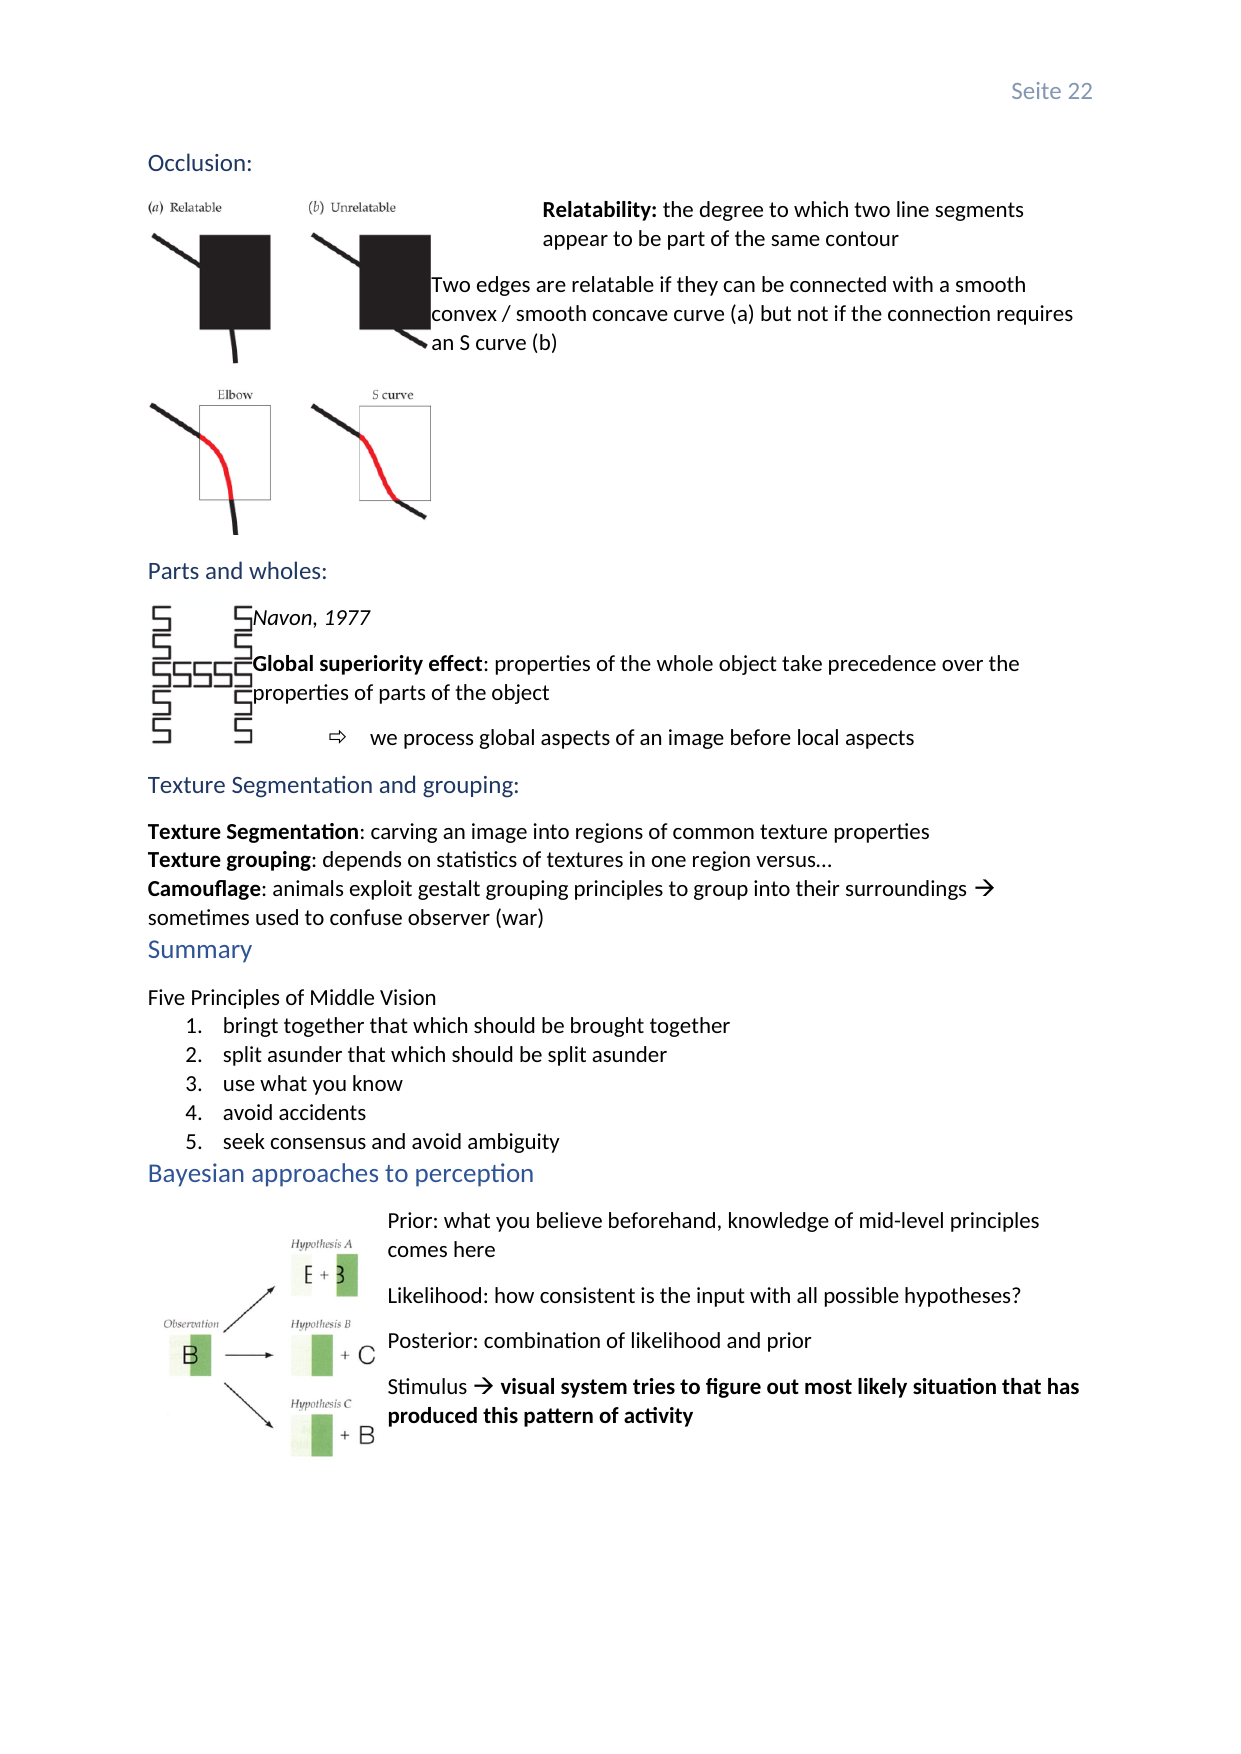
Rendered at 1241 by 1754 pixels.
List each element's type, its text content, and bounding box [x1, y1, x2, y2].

list split asunder that which should be split asunder [185, 1041, 1093, 1068]
subtitle Summary [148, 932, 1093, 965]
text Texture grouping: depends on statistics of textures in one region versus… [148, 846, 1093, 874]
list use what you know [185, 1069, 1093, 1097]
subtitle Occlusion: [148, 148, 1093, 178]
text Posterior: combination of likelihood and prior [388, 1326, 1093, 1354]
subtitle Texture Segmentation and grouping: [148, 769, 1093, 799]
list avoid accidents [185, 1098, 1093, 1126]
text Navon, 1977 [253, 603, 1093, 631]
text Two edges are relatable if they can be connected with a smooth convex / smooth concave curve (a) but not if the connection requires an S curve (b) [432, 270, 1093, 356]
list Relatability: the degree to which two line segments appear to be part of the same contour [432, 196, 1093, 252]
text Global superiority effect: properties of the whole object take precedence over the properties of parts of the object [253, 649, 1093, 706]
text Stimulus  visual system tries to figure out most likely situation that has produced this pattern of activity [388, 1372, 1093, 1429]
subtitle Bayesian approaches to perception [148, 1156, 1093, 1189]
subtitle Parts and wholes: [148, 555, 1093, 586]
text Prior: what you believe beforehand, knowledge of mid-level principles comes here [148, 1207, 1093, 1263]
text Texture Segmentation: carving an image into regions of common texture properties [148, 817, 1093, 845]
text Camouflage: animals exploit gestalt grouping principles to group into their surroundings  sometimes used to confuse observer (war) [148, 874, 1093, 931]
text Five Principles of Middle Vision [148, 983, 1093, 1011]
list seek consensus and avoid ambiguity [185, 1127, 1093, 1155]
text Likelihood: how consistent is the input with all possible hypotheses? [388, 1281, 1093, 1309]
list bringt together that which should be brought together [185, 1012, 1093, 1040]
list we process global aspects of an image before local aspects [223, 723, 1093, 751]
